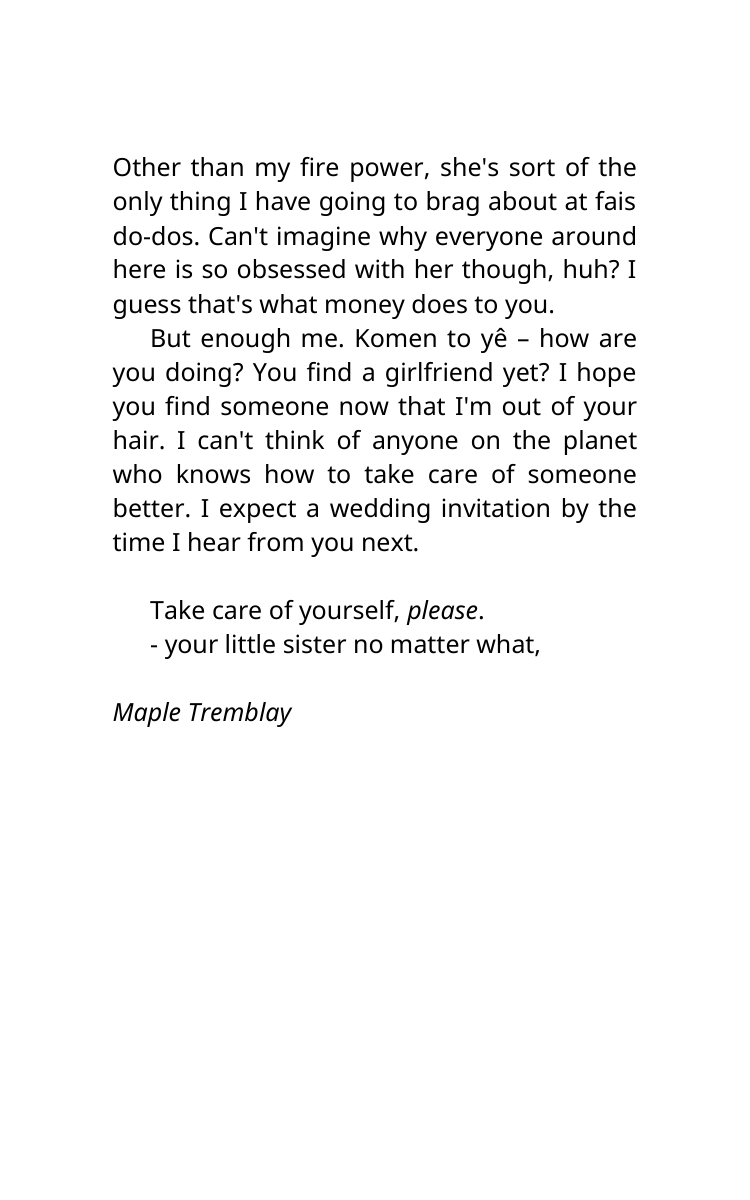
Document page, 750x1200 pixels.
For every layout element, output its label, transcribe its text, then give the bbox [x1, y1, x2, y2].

text Other than my fire power, she's sort of the only thing I have going to brag about at fais do-dos. Can't imagine why everyone around here is so obsessed with her though, huh? I guess that's what money does to you. [112, 150, 637, 320]
text Maple Tremblay [112, 661, 637, 729]
text But enough me. Komen to yê – how are you doing? You find a girlfriend yet? I hope you find someone now that I'm out of your hair. I can't think of anyone on the planet who knows how to take care of someone better. I expect a wedding invitation by the time I hear from you next. [112, 320, 637, 559]
text - your little sister no matter what, [112, 627, 637, 661]
text Take care of yourself, please. [112, 593, 637, 627]
